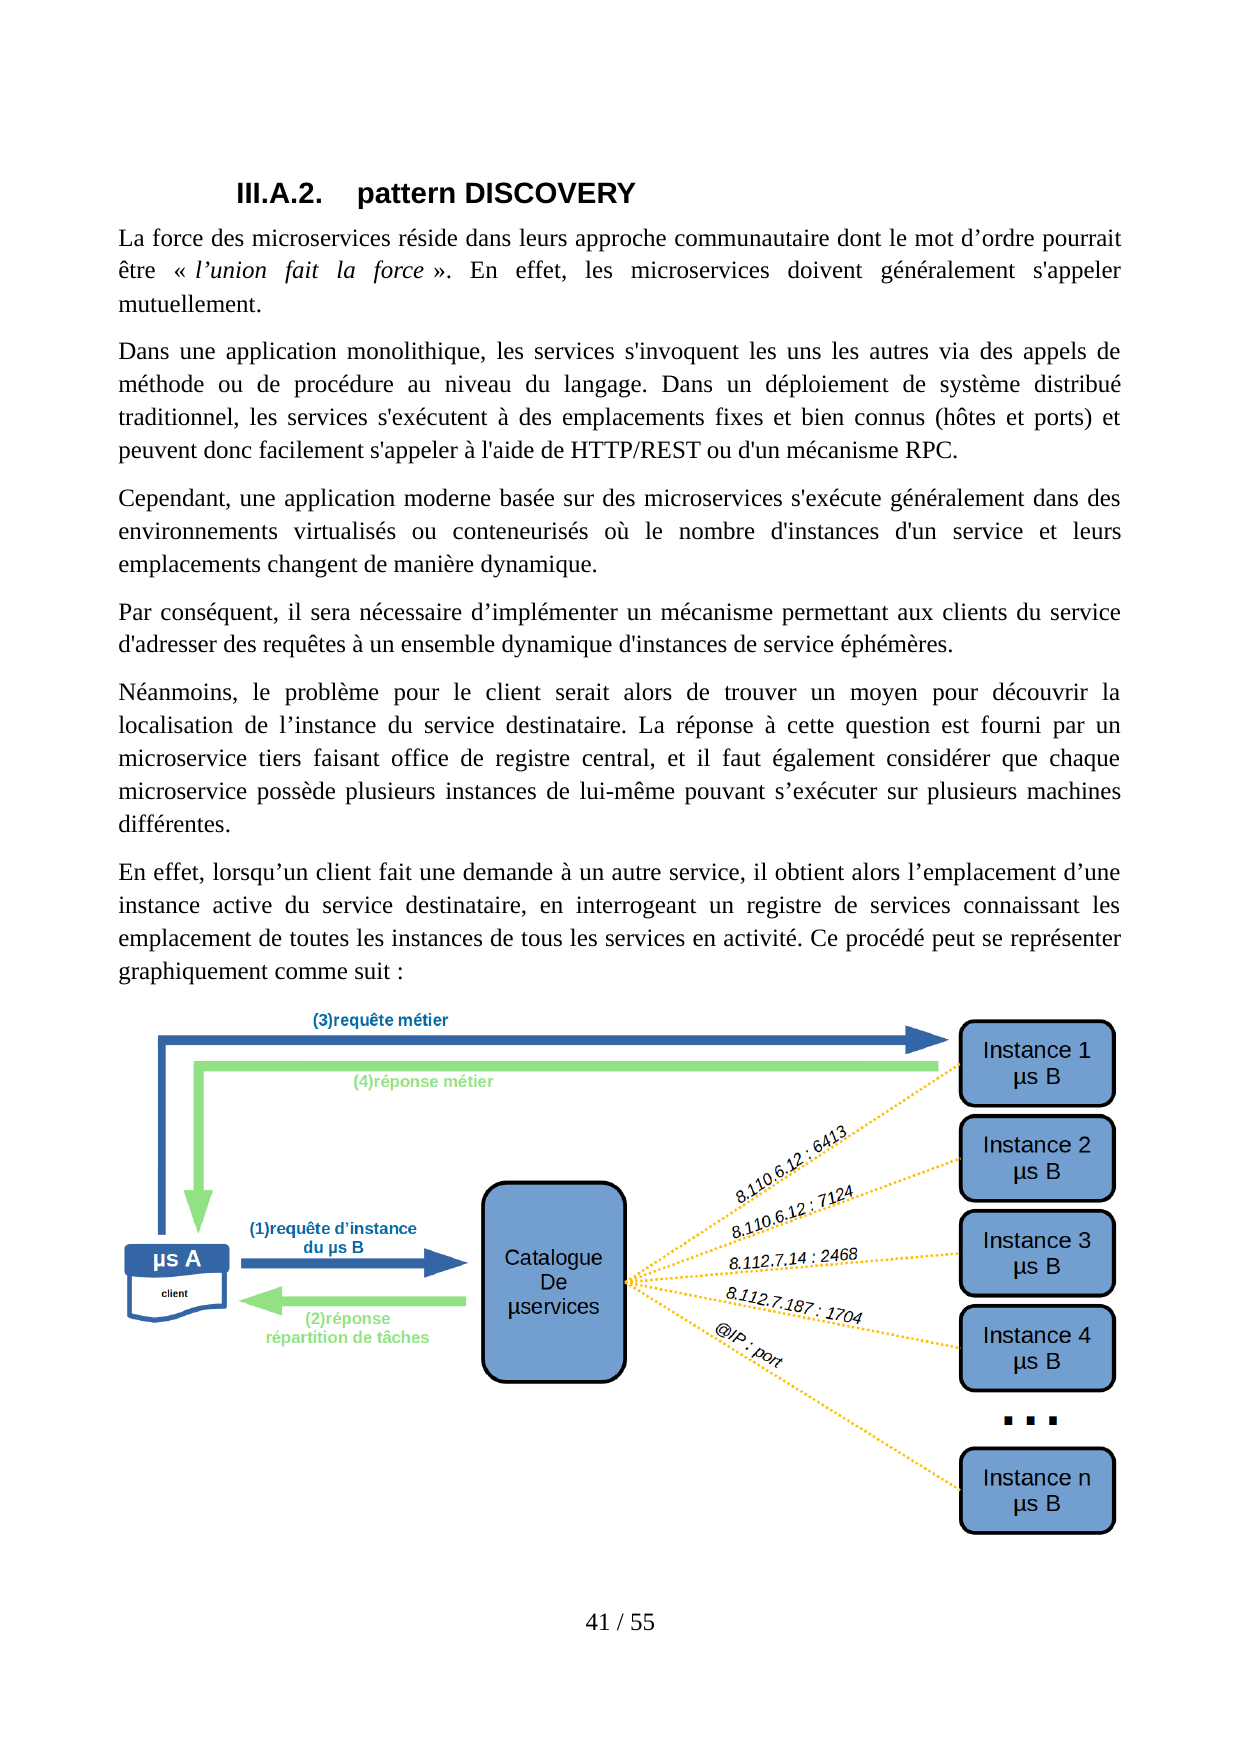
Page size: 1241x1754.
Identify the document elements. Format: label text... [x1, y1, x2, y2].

text En effet, lorsqu’un client fait une demande à un autre service, il obtient alors l’emplacement d’une instance active du service destinataire, en interrogeant un registre de services connaissant les emplacement de toutes les instances de tous les services en activité. Ce procédé peut se représenter graphiquement comme suit : [118, 857, 1122, 985]
text Cependant, une application moderne basée sur des microservices s'exécute généralement dans des environnements virtualisés ou conteneurisés où le nombre d'instances d'un service et leurs emplacements changent de manière dynamique. [118, 483, 1122, 578]
text Dans une application monolithique, les services s'invoquent les uns les autres via des appels de méthode ou de procédure au niveau du langage. Dans un déploiement de système distribué traditionnel, les services s'exécutent à des emplacements fixes et bien connus (hôtes et ports) et peuvent donc facilement s'appeler à l'aide de HTTP/REST ou d'un mécanisme RPC. [118, 336, 1122, 464]
text La force des microservices réside dans leurs approche communautaire dont le mot d’ordre pourrait être « l’union fait la force ». En effet, les microservices doivent généralement s'appeler mutuellement. [118, 223, 1122, 317]
subtitle pattern DISCOVERY [118, 176, 1122, 210]
text Néanmoins, le problème pour le client serait alors de trouver un moyen pour découvrir la localisation de l’instance du service destinataire. La réponse à cette question est fourni par un microservice tiers faisant office de registre central, et il faut également considérer que chaque microservice possède plusieurs instances de lui-même pouvant s’exécuter sur plusieurs machines différentes. [118, 677, 1122, 838]
picture [118, 1003, 1123, 1536]
text Par conséquent, il sera nécessaire d’implémenter un mécanisme permettant aux clients du service d'adresser des requêtes à un ensemble dynamique d'instances de service éphémères. [118, 597, 1122, 658]
